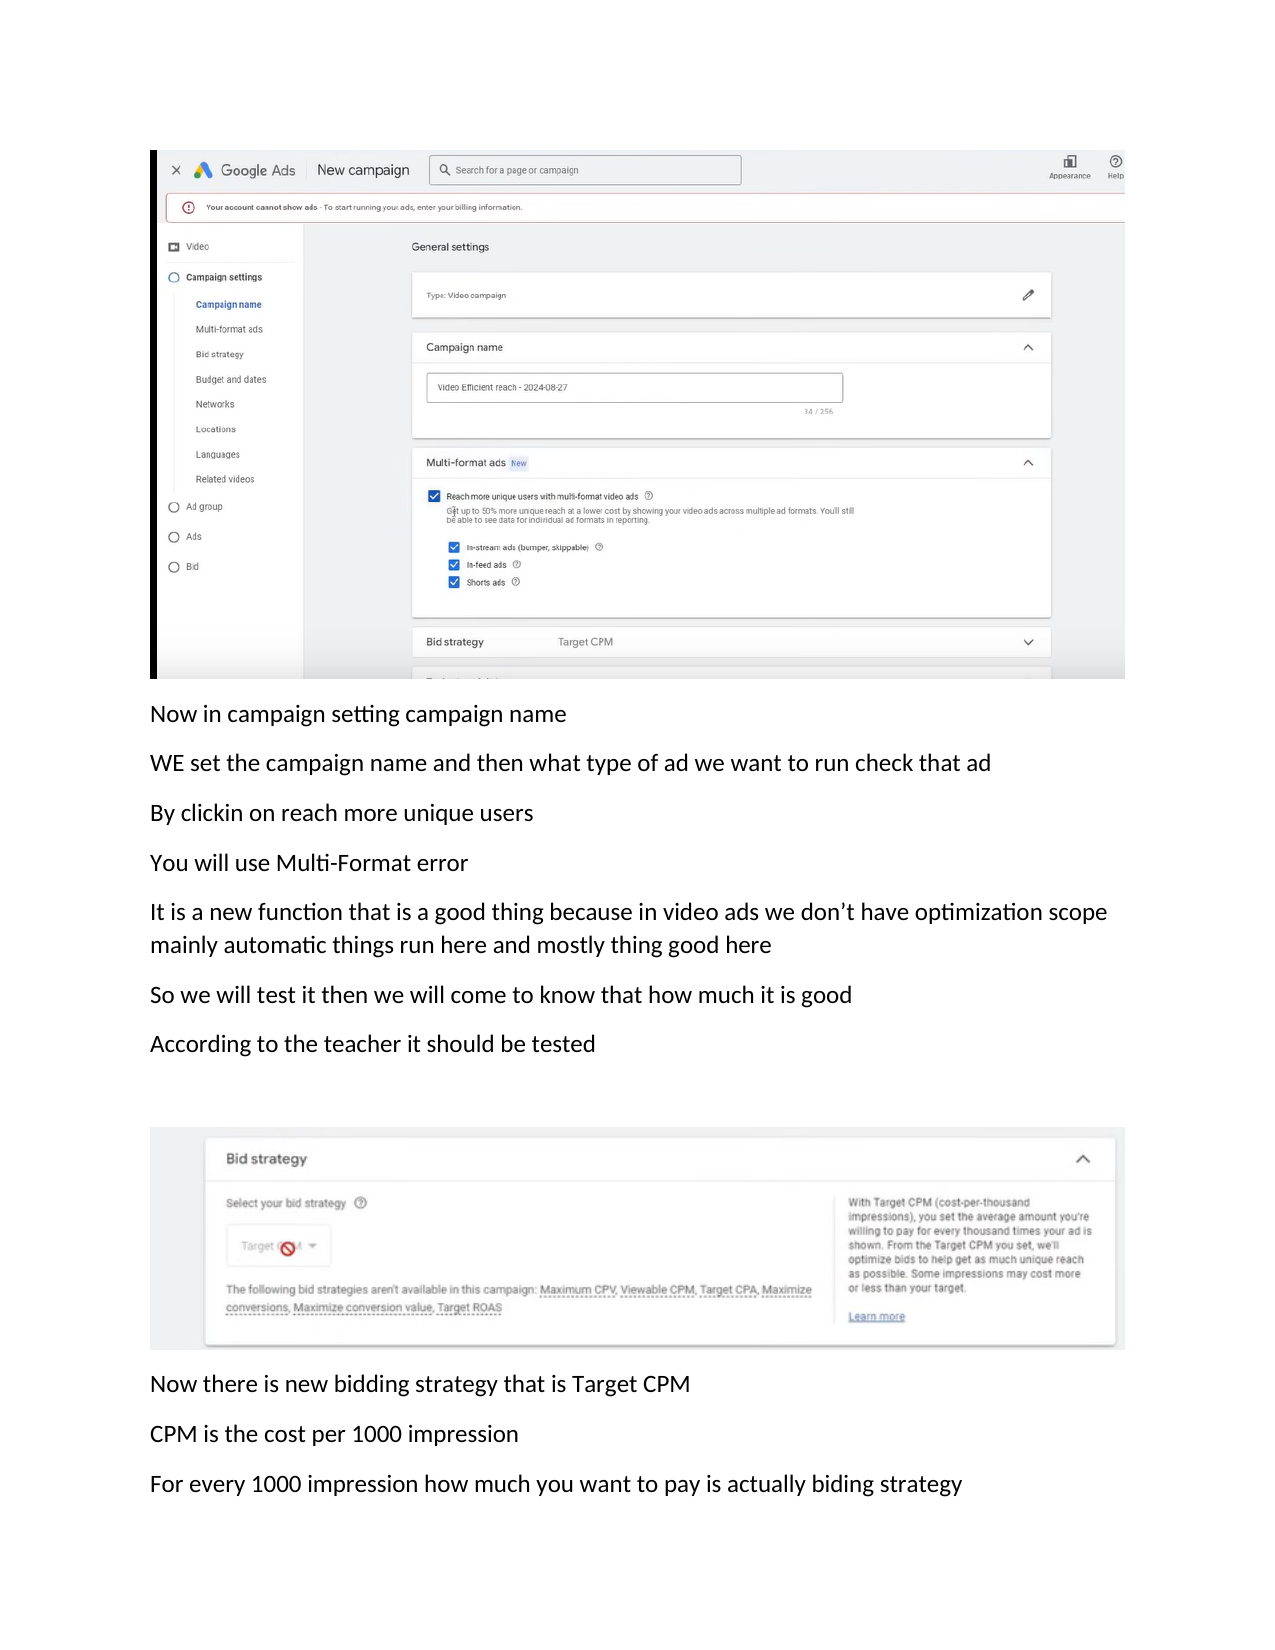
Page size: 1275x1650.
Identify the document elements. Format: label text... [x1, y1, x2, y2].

text It is a new function that is a good thing because in video ads we don’t have optimization scope mainly automatic things run here and mostly thing good here [150, 896, 1125, 960]
picture [150, 150, 1125, 679]
text Now in campaign setting campaign name [150, 698, 1125, 728]
text You will use Multi-Format error [150, 847, 1125, 877]
picture [150, 1127, 1125, 1350]
text CPM is the cost per 1000 impression [150, 1418, 1125, 1449]
text So we will test it then we will come to know that how much it is good [150, 979, 1125, 1009]
text Now there is new bidding strategy that is Target CPM [150, 1369, 1125, 1399]
text According to the teacher it should be tested [150, 1028, 1125, 1059]
text For every 1000 impression how much you want to pay is actually biding strategy [150, 1468, 1125, 1498]
text WE set the campaign name and then what type of ad we want to run check that ad [150, 747, 1125, 778]
text By clickin on reach more unique users [150, 797, 1125, 828]
